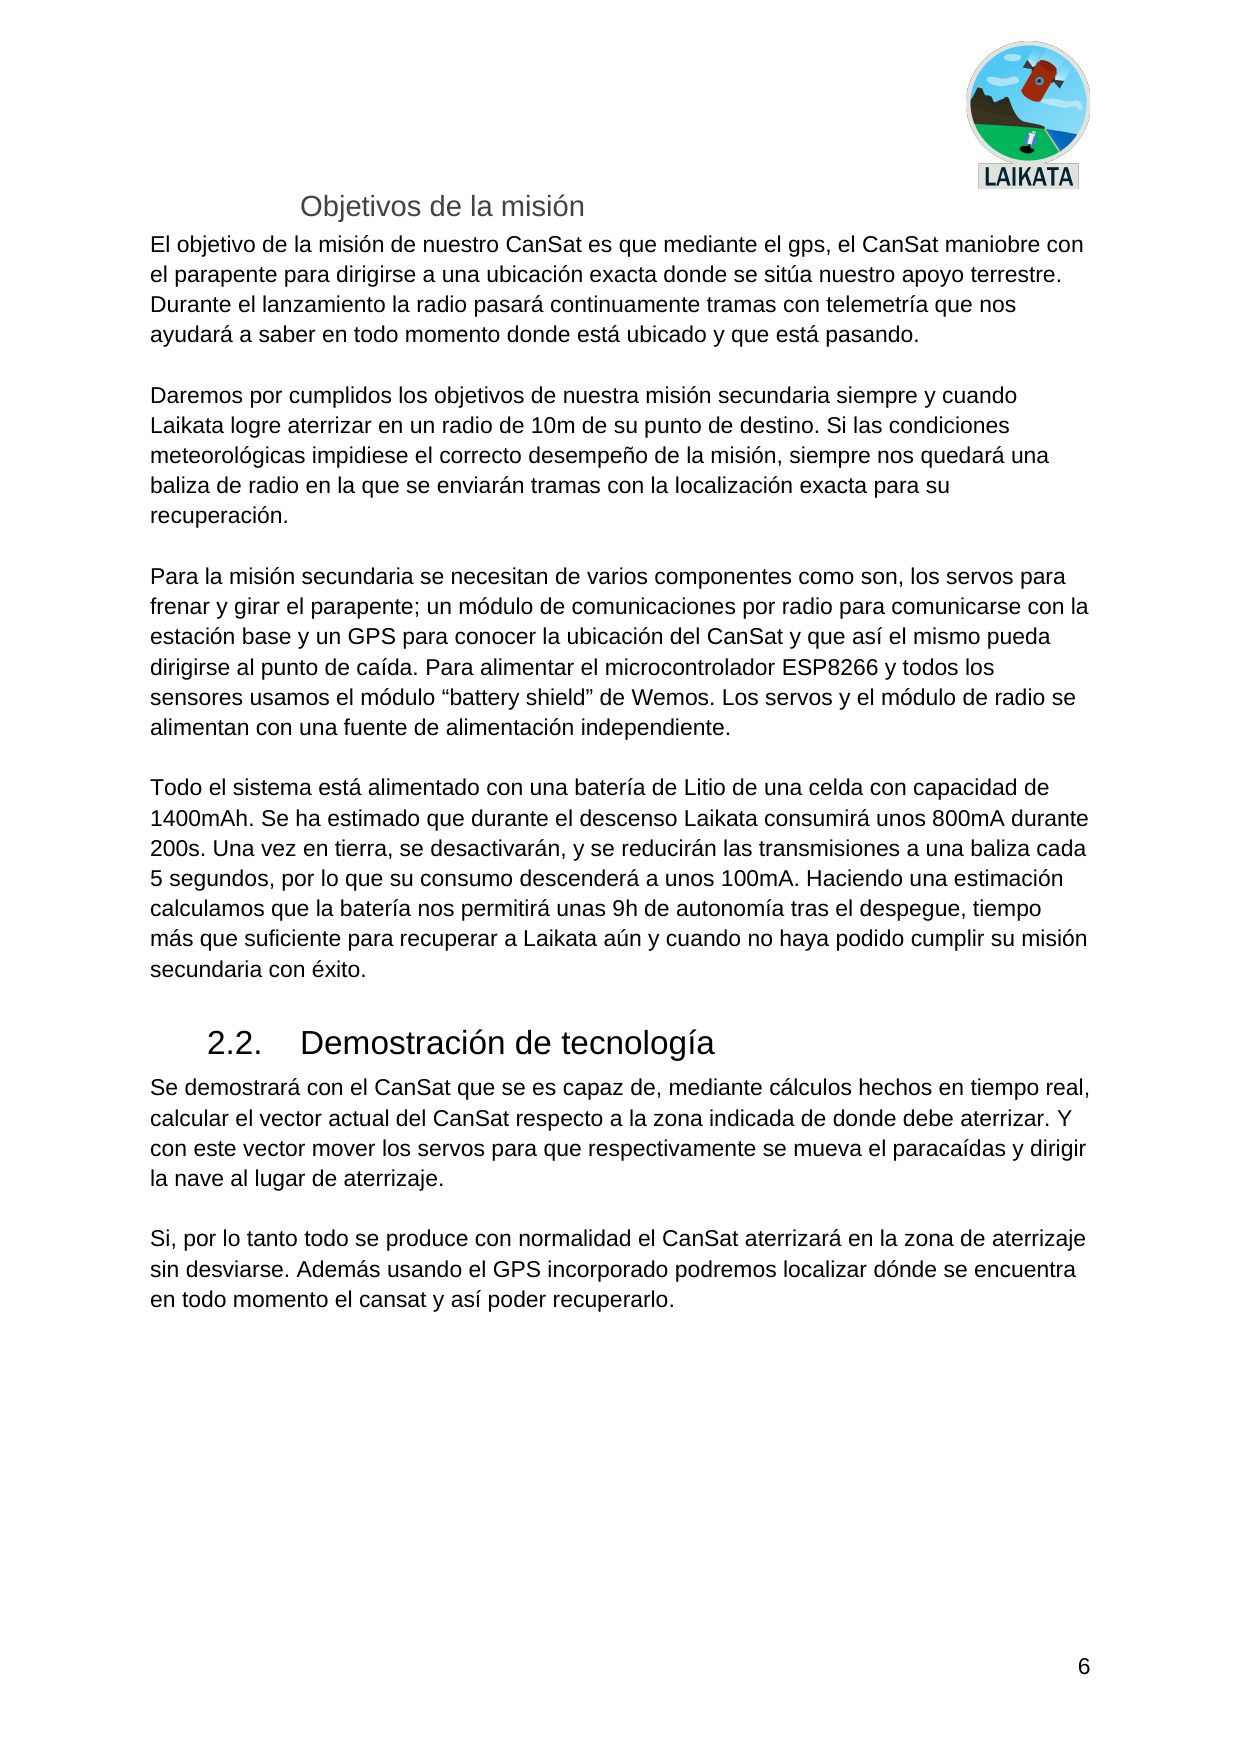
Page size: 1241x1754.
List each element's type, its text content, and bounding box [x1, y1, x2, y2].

text Todo el sistema está alimentado con una batería de Litio de una celda con capacidad de 1400mAh. Se ha estimado que durante el descenso Laikata consumirá unos 800mA durante 200s. Una vez en tierra, se desactivarán, y se reducirán las transmisiones a una baliza cada 5 segundos, por lo que su consumo descenderá a unos 100mA. Haciendo una estimación calculamos que la batería nos permitirá unas 9h de autonomía tras el despegue, tiempo más que suficiente para recuperar a Laikata aún y cuando no haya podido cumplir su misión secundaria con éxito. [150, 774, 1090, 982]
subtitle Objetivos de la misión [150, 189, 1090, 222]
text Para la misión secundaria se necesitan de varios componentes como son, los servos para frenar y girar el parapente; un módulo de comunicaciones por radio para comunicarse con la estación base y un GPS para conocer la ubicación del CanSat y que así el mismo pueda dirigirse al punto de caída. Para alimentar el microcontrolador ESP8266 y todos los sensores usamos el módulo “battery shield” de Wemos. Los servos y el módulo de radio se alimentan con una fuente de alimentación independiente. [150, 563, 1090, 740]
picture [966, 41, 1091, 189]
text El objetivo de la misión de nuestro CanSat es que mediante el gps, el CanSat maniobre con el parapente para dirigirse a una ubicación exacta donde se sitúa nuestro apoyo terrestre. Durante el lanzamiento la radio pasará continuamente tramas con telemetría que nos ayudará a saber en todo momento donde está ubicado y que está pasando. [150, 231, 1090, 348]
subtitle Demostración de tecnología [262, 1023, 1090, 1062]
text Se demostrará con el CanSat que se es capaz de, mediante cálculos hechos en tiempo real, calcular el vector actual del CanSat respecto a la zona indicada de donde debe aterrizar. Y con este vector mover los servos para que respectivamente se mueva el paracaídas y dirigir la nave al lugar de aterrizaje. [150, 1074, 1090, 1191]
text Daremos por cumplidos los objetivos de nuestra misión secundaria siempre y cuando Laikata logre aterrizar en un radio de 10m de su punto de destino. Si las condiciones meteorológicas impidiese el correcto desempeño de la misión, siempre nos quedará una baliza de radio en la que se enviarán tramas con la localización exacta para su recuperación. [150, 382, 1090, 529]
text Si, por lo tanto todo se produce con normalidad el CanSat aterrizará en la zona de aterrizaje sin desviarse. Además usando el GPS incorporado podremos localizar dónde se encuentra en todo momento el cansat y así poder recuperarlo. [150, 1225, 1090, 1312]
